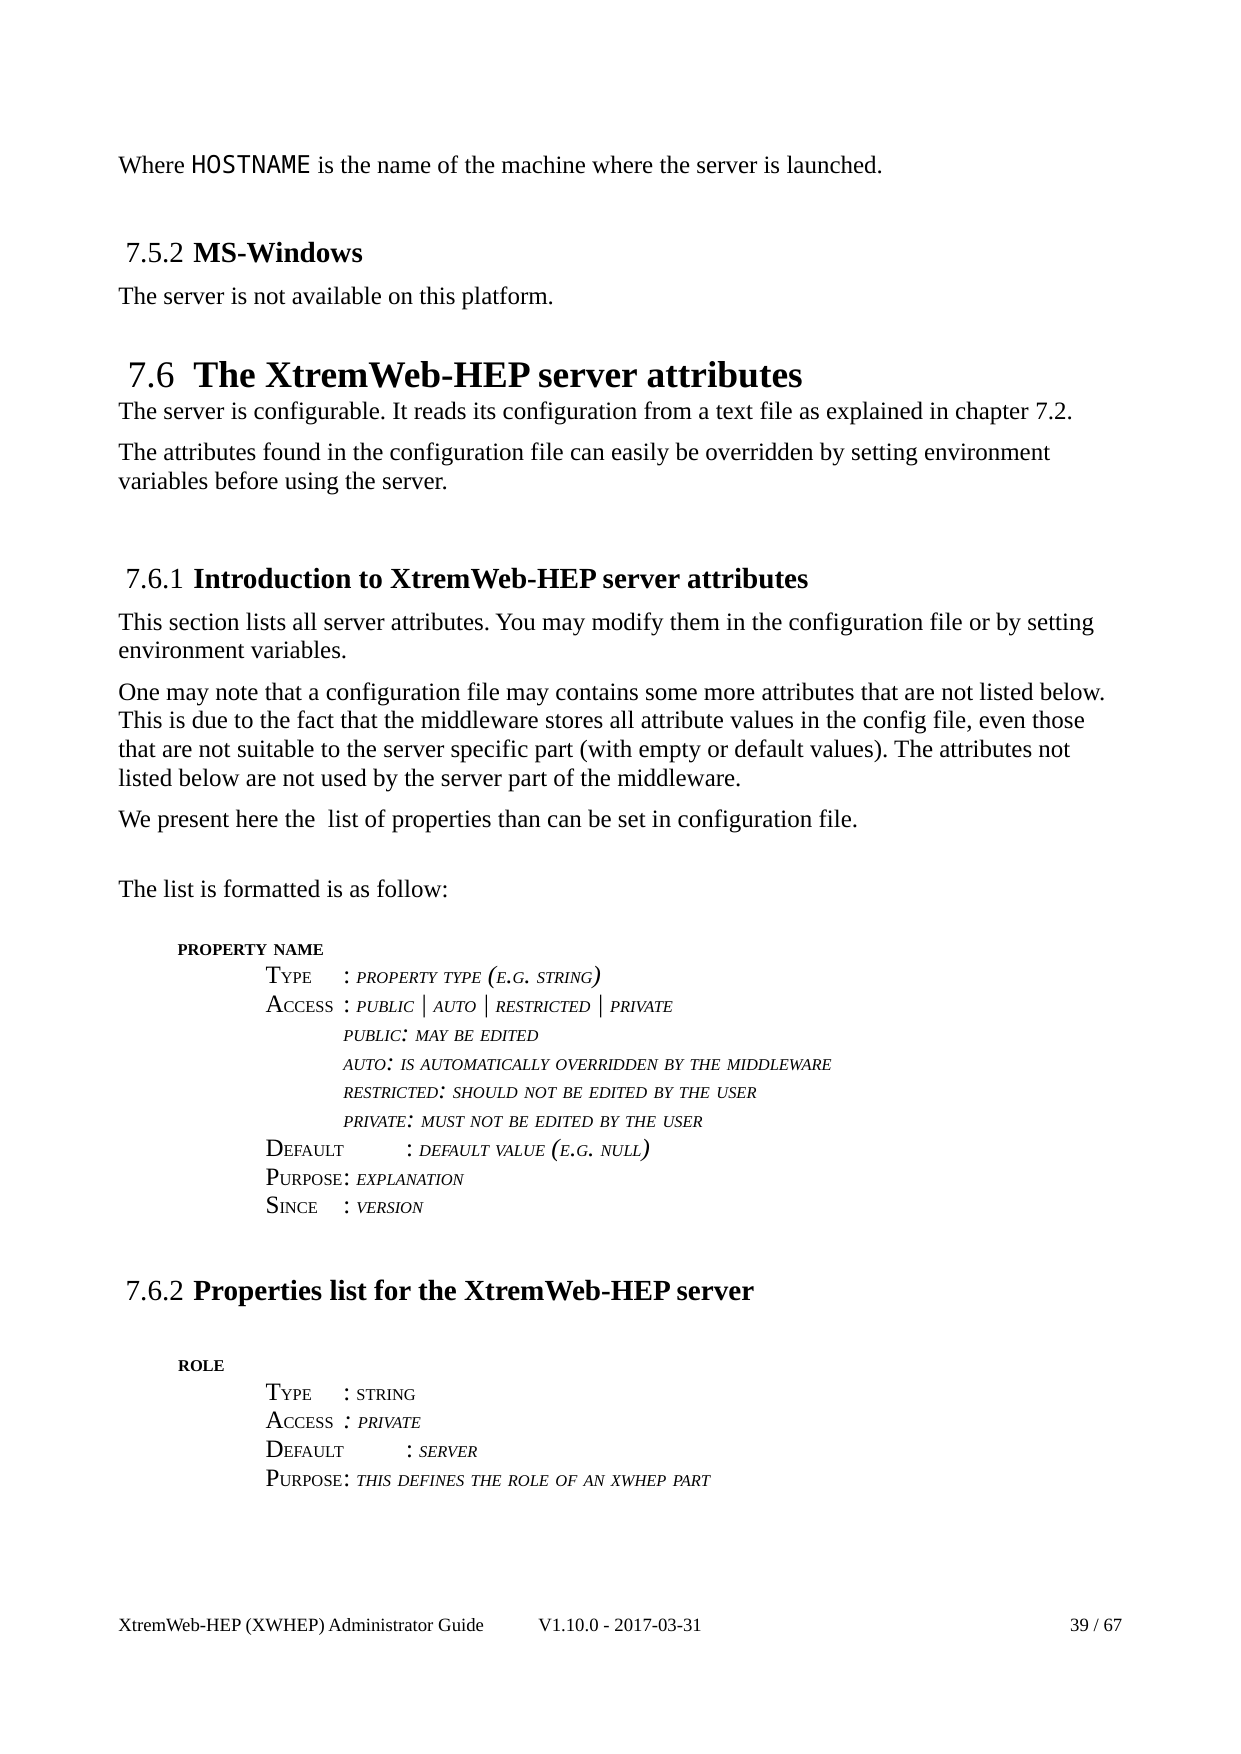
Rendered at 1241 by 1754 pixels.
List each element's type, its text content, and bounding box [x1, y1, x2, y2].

text property name [177, 932, 1122, 961]
subtitle Introduction to XtremWeb-HEP server attributes [118, 561, 1122, 594]
text Purpose : explanation [265, 1162, 1122, 1191]
text Access : public | auto | restricted | private [265, 989, 1122, 1018]
text restricted: should not be edited by the user [265, 1076, 1122, 1104]
text The list is formatted is as follow: [118, 874, 1122, 903]
subtitle Properties list for the XtremWeb-HEP server [118, 1273, 1122, 1307]
subtitle The XtremWeb-HEP server attributes [118, 353, 1122, 396]
text private: must not be edited by the user [265, 1104, 1122, 1133]
text Purpose : this defines the role of an xwhep part [265, 1463, 1122, 1492]
subtitle MS-Windows [118, 235, 1122, 268]
text Type : string [265, 1377, 1122, 1405]
text Type : property type (e.g. string) [265, 961, 1122, 989]
text role [178, 1348, 1122, 1377]
text Default : default value (e.g. null) [265, 1133, 1122, 1162]
text auto: is automatically overridden by the middleware [265, 1047, 1122, 1076]
text One may note that a configuration file may contains some more attributes that are not listed below. This is due to the fact that the middleware stores all attribute values in the config file, even those that are not suitable to the server specific part (with empty or default values). The attributes not listed below are not used by the server part of the middleware. [118, 677, 1122, 792]
text This section lists all server attributes. You may modify them in the configuration file or by setting environment variables. [118, 607, 1122, 664]
text The server is not available on this platform. [118, 281, 1122, 309]
text Where HOSTNAME is the name of the machine where the server is launched. [118, 147, 1122, 181]
text Access : private [265, 1405, 1122, 1434]
text Since : version [265, 1191, 1122, 1219]
text The attributes found in the configuration file can easily be overridden by setting environment variables before using the server. [118, 437, 1122, 494]
text The server is configurable. It reads its configuration from a text file as explained in chapter 7.2. [118, 396, 1122, 424]
text public: may be edited [265, 1018, 1122, 1047]
text Default : server [265, 1434, 1122, 1463]
text We present here the list of properties than can be set in configuration file. [118, 804, 1122, 833]
